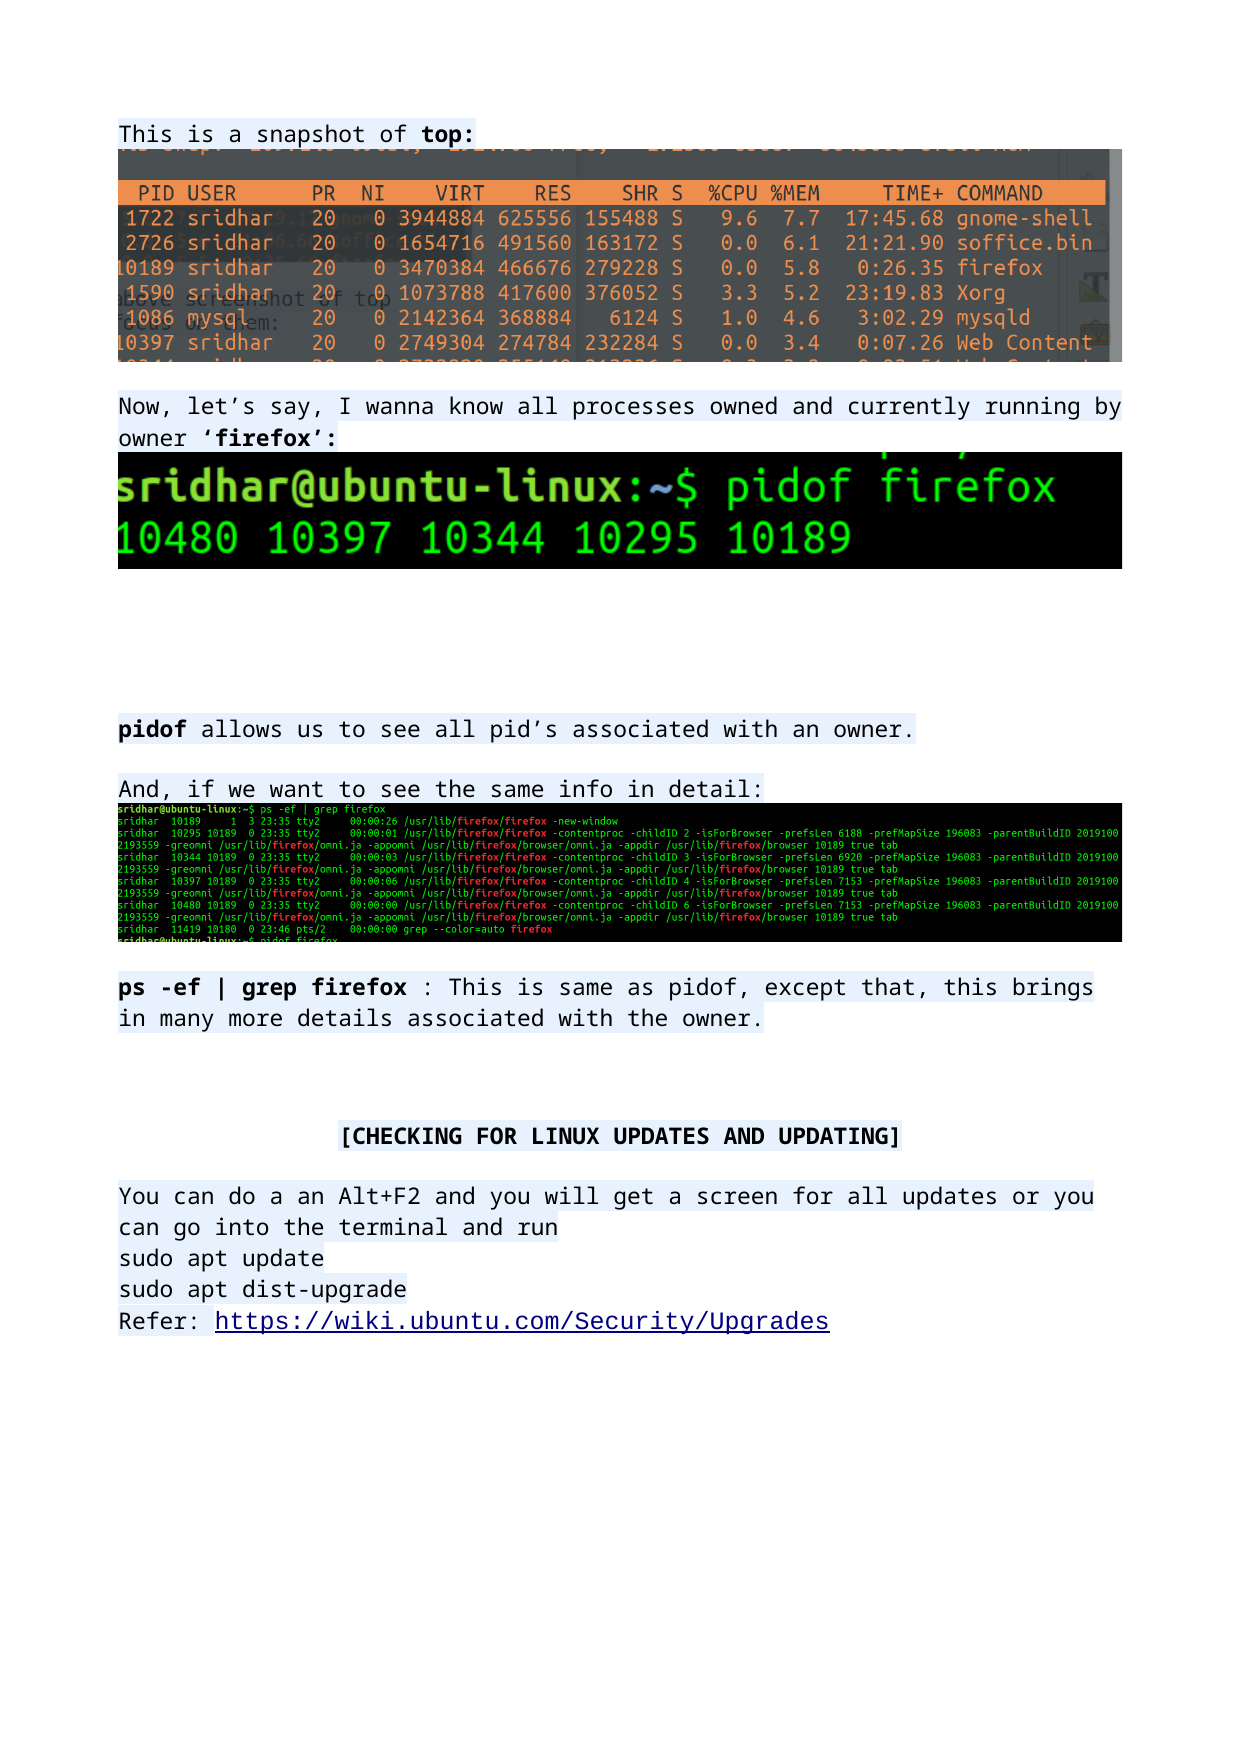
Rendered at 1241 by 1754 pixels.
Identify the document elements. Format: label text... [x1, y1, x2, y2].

picture [118, 803, 1123, 942]
text ps -ef | grep firefox : This is same as pidof, except that, this brings in many more details associated with the owner. [118, 971, 1122, 1033]
text And, if we want to see the same info in detail: [118, 773, 1122, 803]
picture [118, 452, 1123, 569]
picture [118, 149, 1123, 362]
text Refer: https://wiki.ubuntu.com/Security/Upgrades [118, 1304, 1122, 1337]
text sudo apt update [118, 1242, 1122, 1273]
text [CHECKING FOR LINUX UPDATES AND UPDATING] [118, 1119, 1122, 1151]
text This is a snapshot of top: [118, 118, 1122, 149]
text Now, let’s say, I wanna know all processes owned and currently running by owner ‘firefox’: [118, 390, 1122, 452]
text You can do a an Alt+F2 and you will get a screen for all updates or you can go into the terminal and run [118, 1179, 1122, 1242]
text pidof allows us to see all pid’s associated with an owner. [118, 713, 1122, 744]
text sudo apt dist-upgrade [118, 1273, 1122, 1304]
